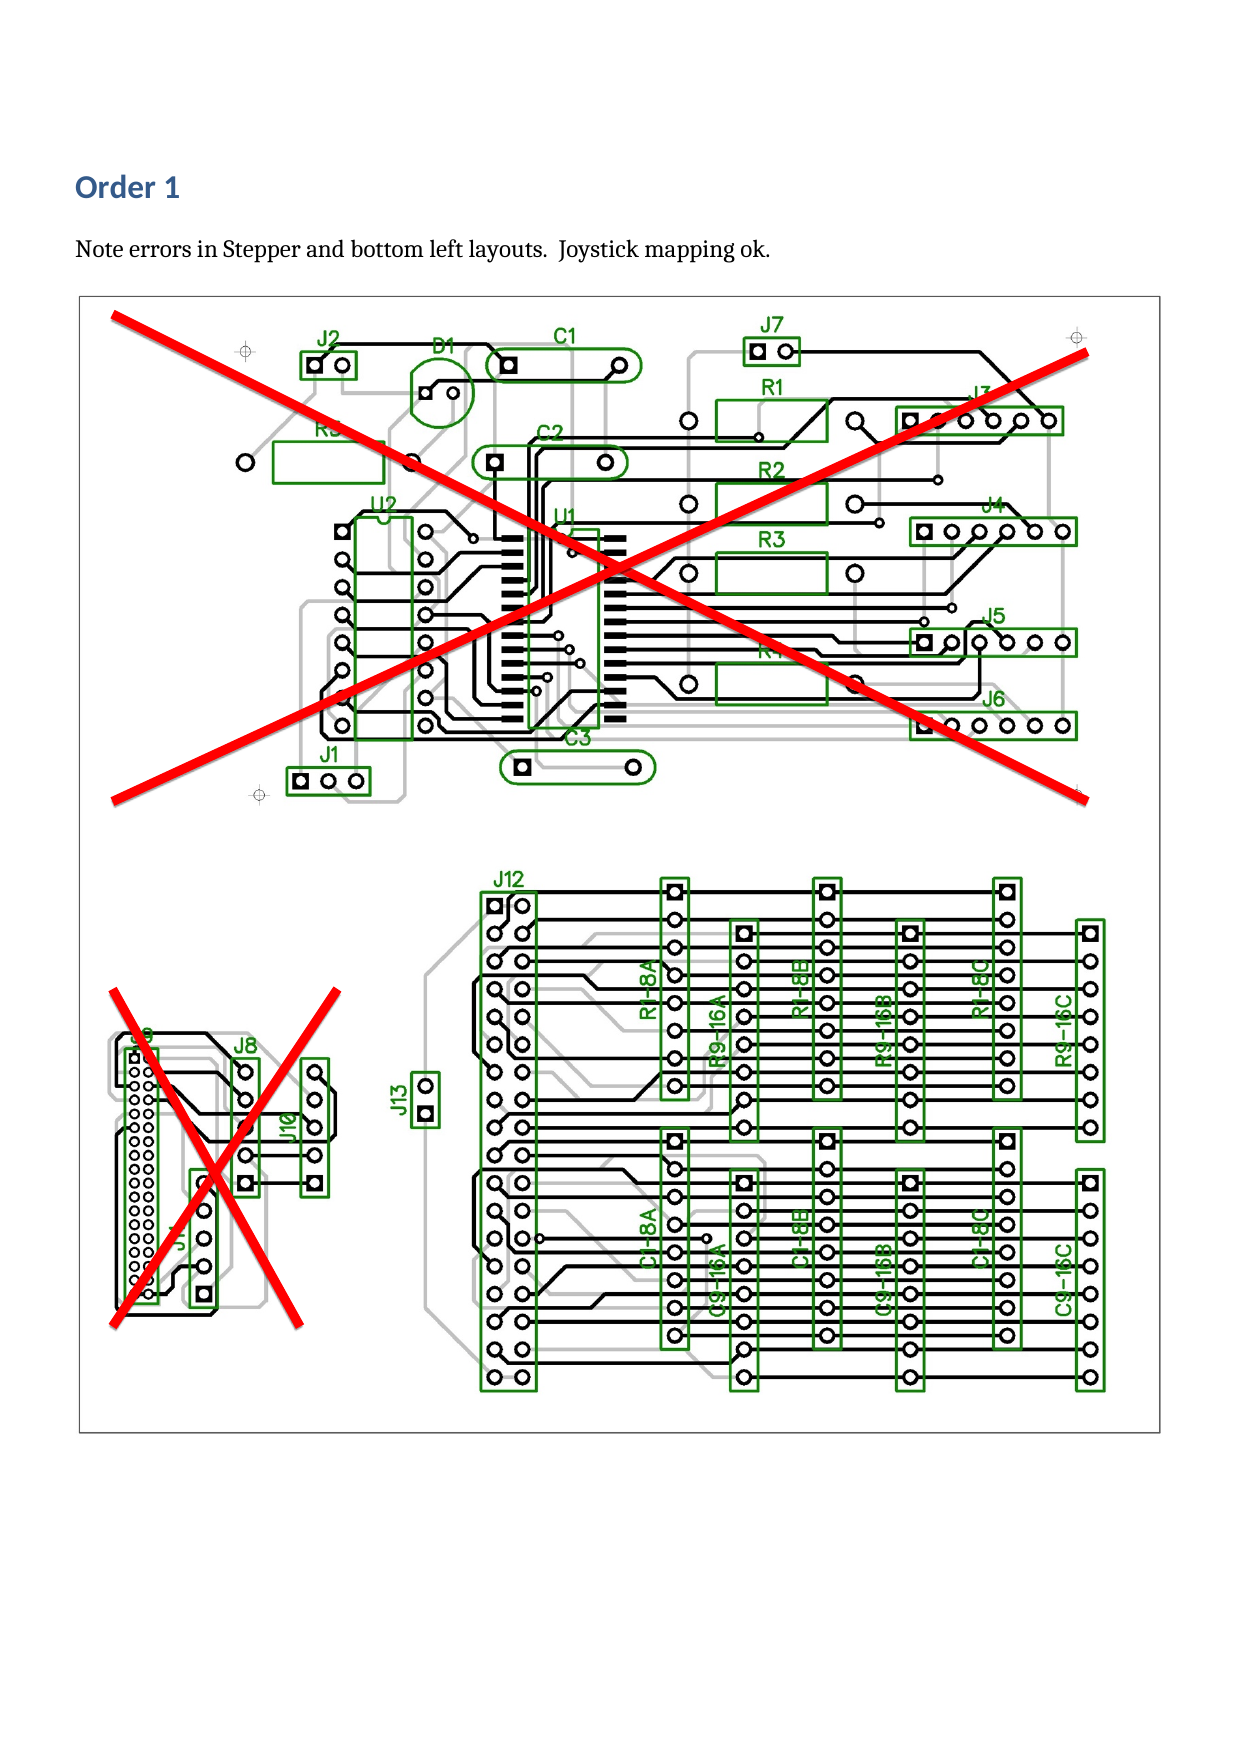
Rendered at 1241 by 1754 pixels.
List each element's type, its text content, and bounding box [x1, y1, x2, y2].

subtitle Order 1 [75, 166, 1165, 206]
text Note errors in Stepper and bottom left layouts. Joystick mapping ok. [75, 235, 1165, 264]
picture [75, 292, 1165, 1438]
